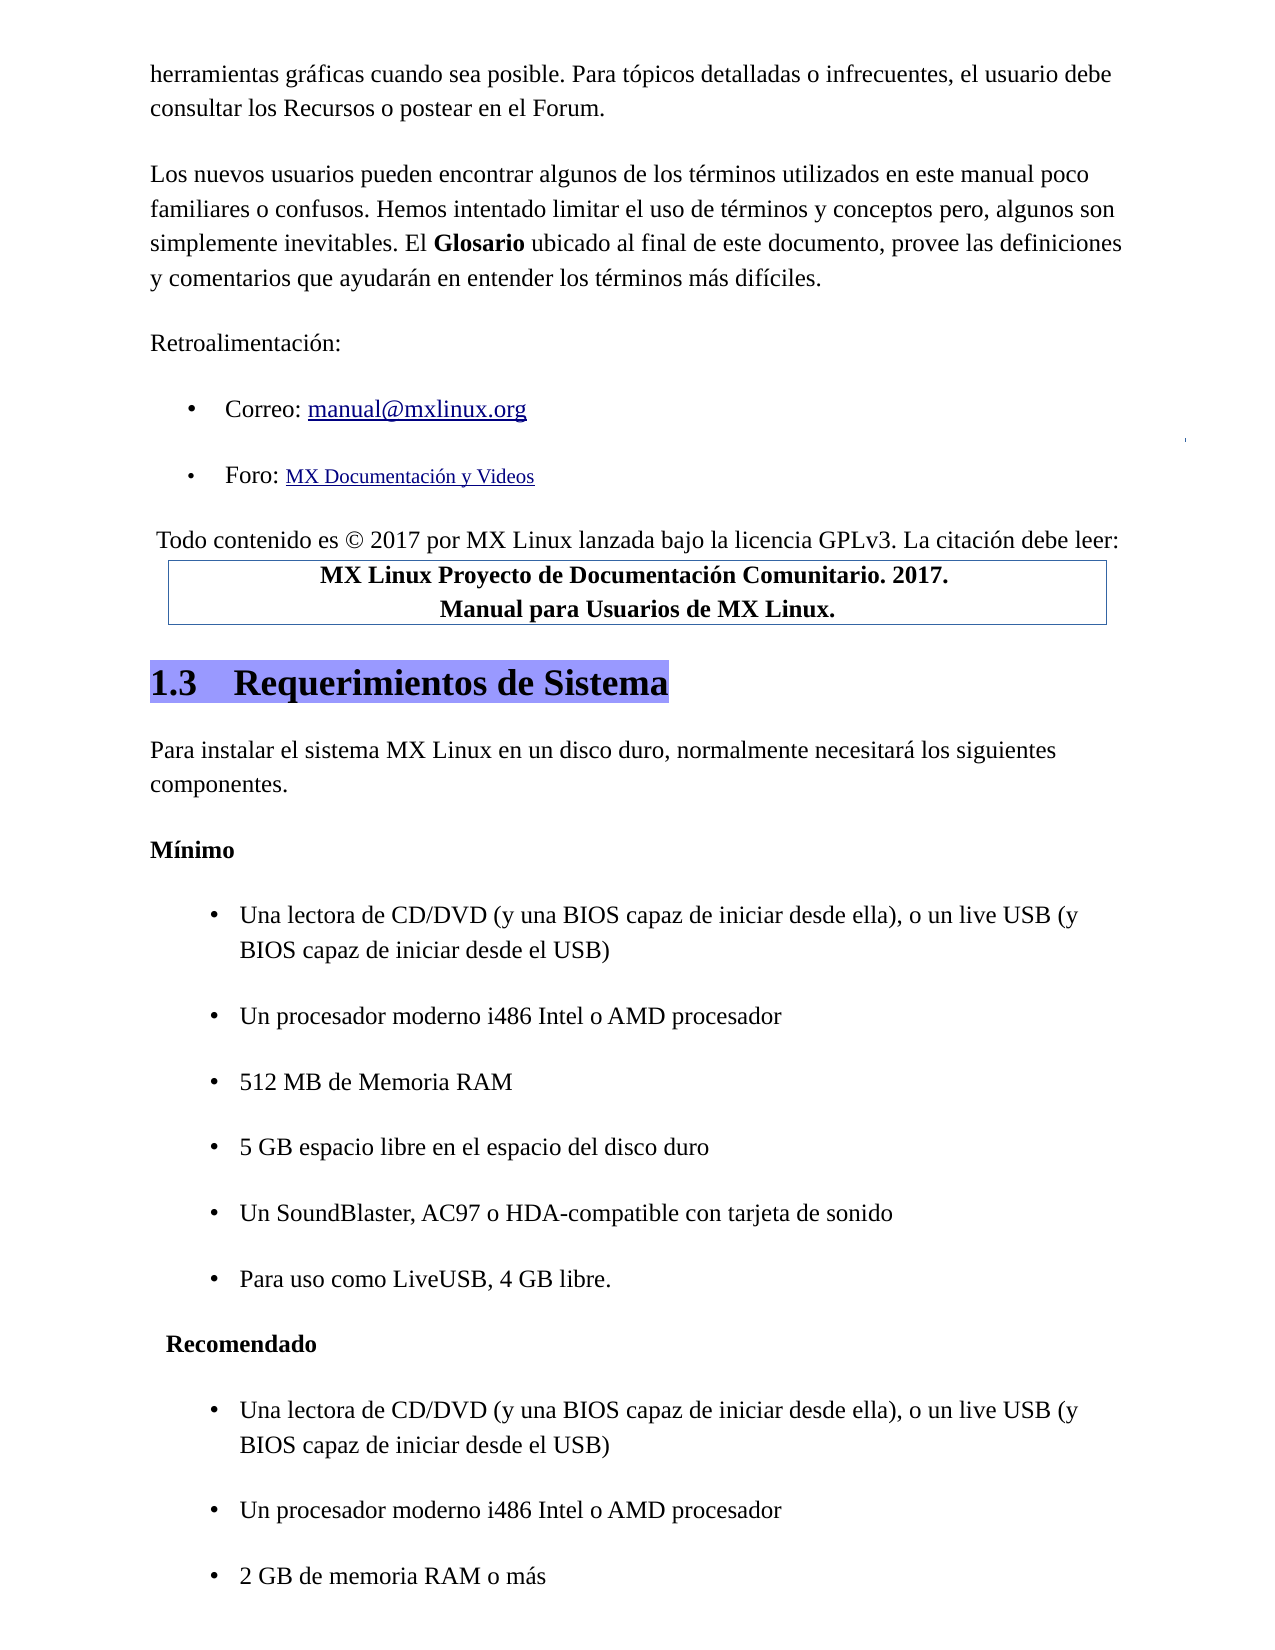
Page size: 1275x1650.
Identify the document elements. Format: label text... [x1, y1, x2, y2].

list 512 MB de Memoria RAM [210, 1067, 1109, 1095]
text Retroalimentación: [150, 328, 1125, 357]
text Recomendado [166, 1329, 1109, 1358]
list Un SoundBlaster, AC97 o HDA-compatible con tarjeta de sonido [210, 1198, 1109, 1227]
list Una lectora de CD/DVD (y una BIOS capaz de iniciar desde ella), o un live USB (y BIOS capaz de iniciar desde el USB) [210, 1395, 1109, 1458]
list 5 GB espacio libre en el espacio del disco duro [210, 1132, 1109, 1161]
text Mínimo [150, 835, 1125, 864]
list Correo: manual@mxlinux.org [187, 394, 1125, 423]
list Un procesador moderno i486 Intel o AMD procesador [210, 1495, 1109, 1524]
subtitle 1.3 Requerimientos de Sistema [669, 660, 1110, 703]
list Una lectora de CD/DVD (y una BIOS capaz de iniciar desde ella), o un live USB (y BIOS capaz de iniciar desde el USB) [210, 901, 1109, 964]
text Todo contenido es © 2017 por MX Linux lanzada bajo la licencia GPLv3. La citación debe leer: MX Linux Proyecto de Documentación Comunitario. 2017. Manual para Usuarios de MX Linux. [150, 526, 1125, 623]
text Para instalar el sistema MX Linux en un disco duro, normalmente necesitará los siguientes componentes. [150, 735, 1110, 798]
list Foro: MX Documentación y Videos [187, 460, 1125, 489]
list Un procesador moderno i486 Intel o AMD procesador [210, 1001, 1109, 1029]
text Los nuevos usuarios pueden encontrar algunos de los términos utilizados en este manual poco familiares o confusos. Hemos intentado limitar el uso de términos y conceptos pero, algunos son simplemente inevitables. El Glosario ubicado al final de este documento, provee las definiciones y comentarios que ayudarán en entender los términos más difíciles. [150, 159, 1125, 291]
text herramientas gráficas cuando sea posible. Para tópicos detalladas o infrecuentes, el usuario debe consultar los Recursos o postear en el Forum. [150, 59, 1125, 122]
list Para uso como LiveUSB, 4 GB libre. [210, 1264, 1109, 1292]
list 2 GB de memoria RAM o más [210, 1561, 1109, 1590]
